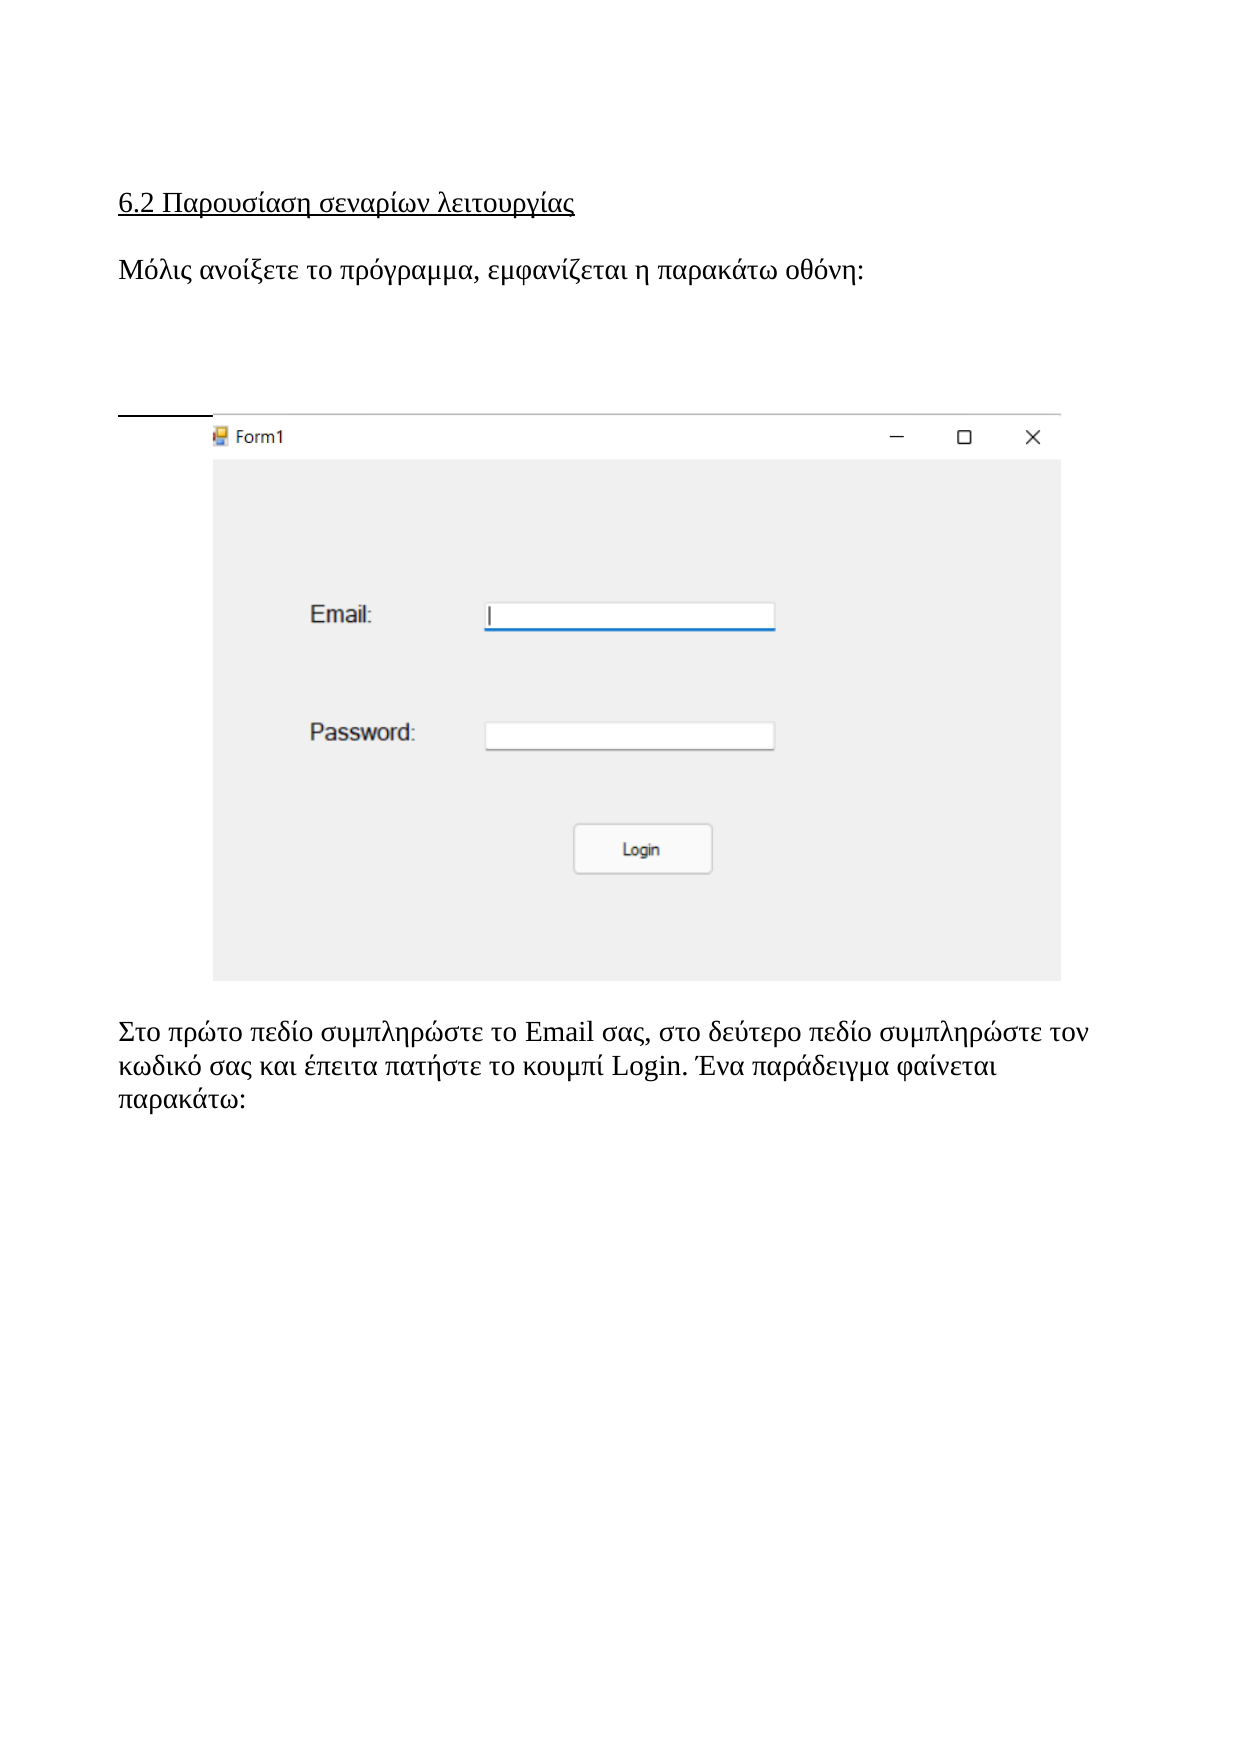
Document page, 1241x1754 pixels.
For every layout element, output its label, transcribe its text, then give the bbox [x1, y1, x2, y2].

text Στο πρώτο πεδίο συμπληρώστε το Email σας, στο δεύτερο πεδίο συμπληρώστε τον κωδικό σας και έπειτα πατήστε το κουμπί Login. Ένα παράδειγμα φαίνεται παρακάτω: [118, 1014, 1122, 1115]
text Μόλις ανοίξετε το πρόγραμμα, εμφανίζεται η παρακάτω οθόνη: [118, 252, 1122, 286]
text 6.2 Παρουσίαση σεναρίων λειτουργίας [118, 185, 1122, 219]
